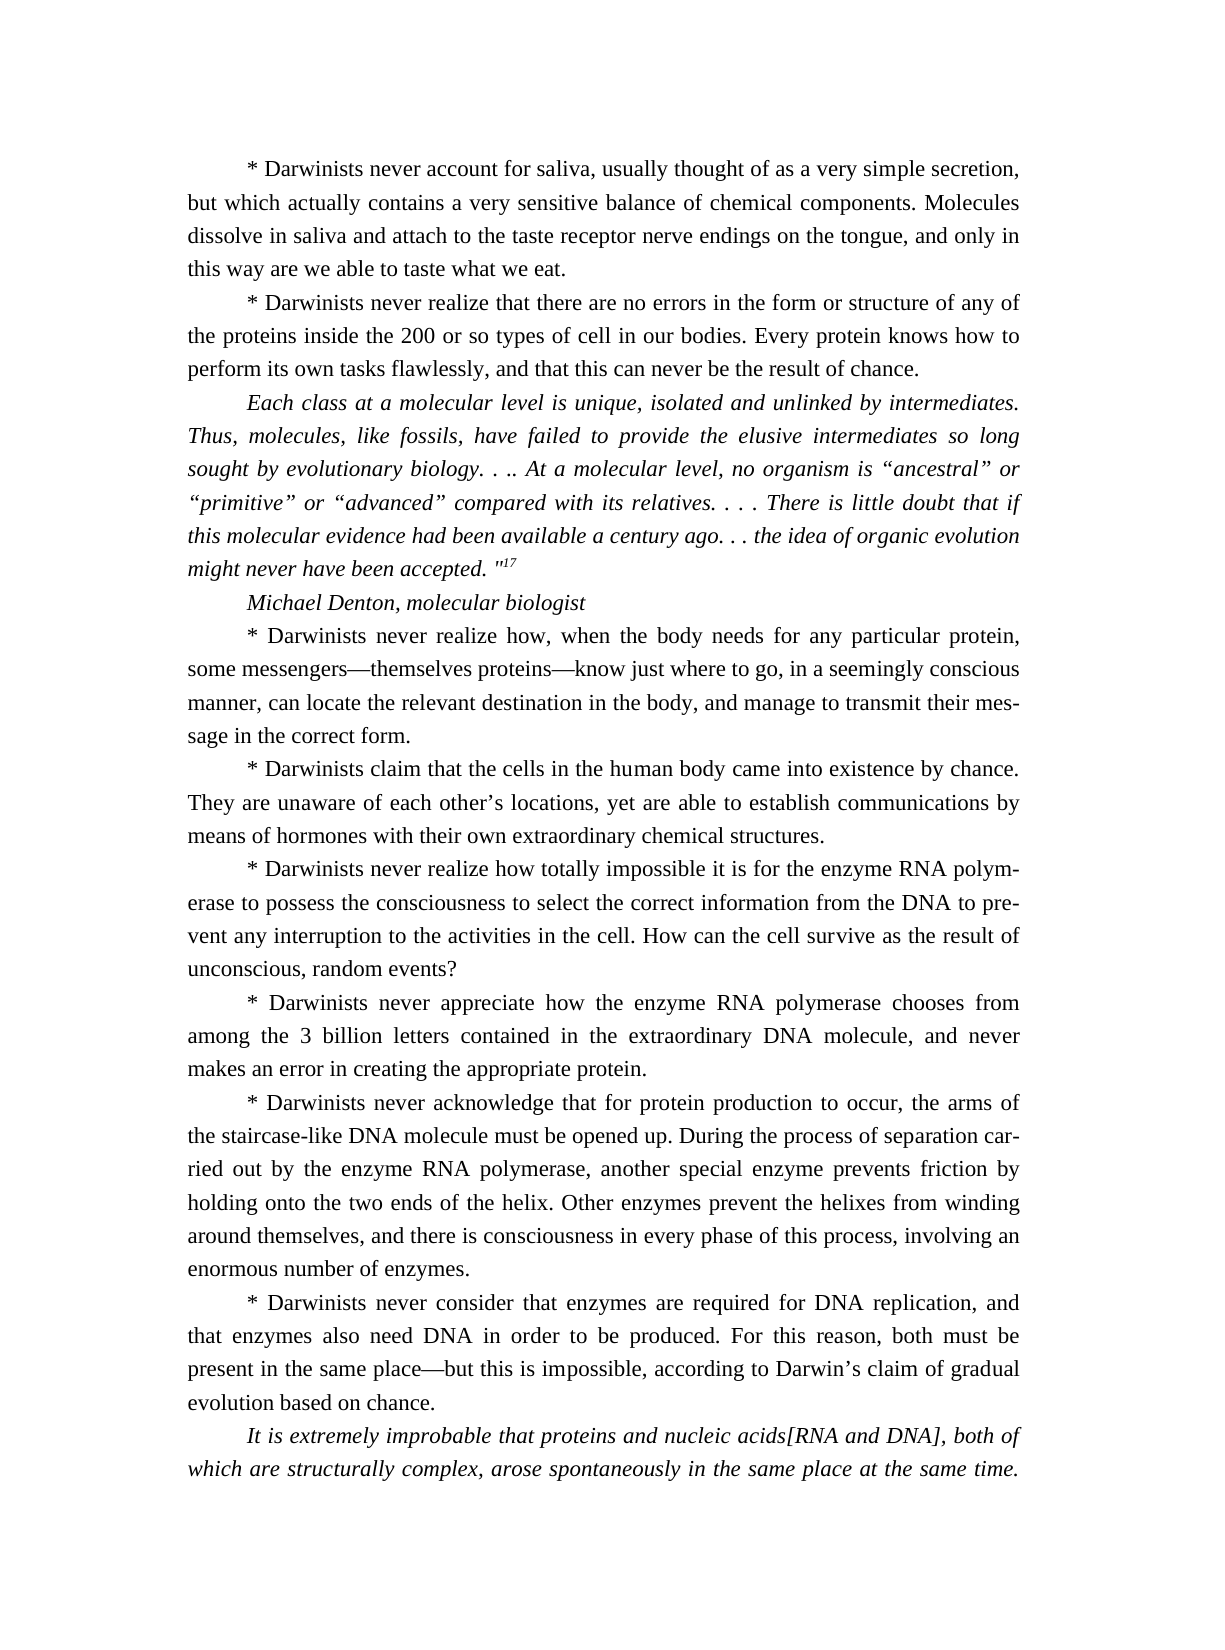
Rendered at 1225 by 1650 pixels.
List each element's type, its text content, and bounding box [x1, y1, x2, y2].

text * Darwinists nev­er re­al­ize how, when the body needs for any par­tic­u­lar pro­tein, some mes­sen­gers—them­selves pro­teins—know just where to go, in a seem­ing­ly con­scious man­ner, can lo­cate the rel­e­vant des­ti­na­tion in the body, and man­age to trans­mit their mes­sage in the cor­rect form. [187, 617, 1020, 750]
text It is ex­treme­ly im­prob­a­ble that pro­teins and nu­cle­ic ac­ids[RNA and DNA], both of which are struc­tur­al­ly com­plex, arose spon­ta­ne­ous­ly in the same place at the same time. [187, 1417, 1020, 1483]
text * Darwinists nev­er ac­knowl­edge that for pro­tein pro­duc­tion to oc­cur, the arms of the stair­case-like DNA mol­e­cule must be opened up. During the proc­ess of sep­a­ra­tion car­ried out by the en­zyme RNA pol­ym­er­ase, an­oth­er spe­cial en­zyme pre­vents fric­tion by hold­ing on­to the two ends of the he­lix. Other en­zymes pre­vent the he­lix­es from wind­ing around them­selves, and there is con­scious­ness in ev­ery phase of this proc­ess, in­volv­ing an enor­mous num­ber of en­zymes. [187, 1083, 1020, 1283]
text Michael Denton, mo­lec­u­lar bi­ol­o­gist [187, 583, 1020, 617]
text * Darwinists nev­er re­al­ize how to­tal­ly im­pos­si­ble it is for the en­zyme RNA pol­ym­er­ase to pos­sess the con­scious­ness to se­lect the cor­rect in­for­ma­tion from the DNA to pre­vent any in­ter­rup­tion to the ac­tiv­i­ties in the cell. How can the cell sur­vive as the re­sult of un­con­scious, ran­dom events? [187, 850, 1020, 983]
text * Darwinists nev­er con­sid­er that en­zymes are re­quired for DNA rep­li­ca­tion, and that en­zymes al­so need DNA in or­der to be pro­duced. For this rea­son, both must be present in the same place—but this is im­pos­si­ble, ac­cord­ing to Darwin’s claim of grad­u­al ev­o­lu­tion based on chance. [187, 1283, 1020, 1417]
text * Darwinists claim that the cells in the hu­man body­ came in­to ex­is­tence by chance. They are un­a­ware of each oth­er’s lo­ca­tions, yet are able to es­tab­lish com­mu­ni­ca­tions by means of hor­mones with their own ex­traor­di­na­ry chem­i­cal struc­tures. [187, 750, 1020, 850]
text Each class at a mo­lec­u­lar lev­el is unique, iso­lat­ed and un­linked by in­ter­me­di­ates. Thus, mol­e­cu­les, like fos­sils, have fail­ed to pro­vide the elu­sive in­ter­me­di­ates so long sought by ev­o­lu­tion­a­ry bi­ol­o­gy. . .. At a mo­lec­u­lar lev­el, no or­gan­ism is “an­ces­tral” or “prim­i­tive” or “ad­vanced” com­pared with its rel­a­tives. . . . There is lit­tle doubt that if this mo­lec­u­lar ev­i­dence had been avail­a­ble a cen­tu­ry ago. . . the idea of or­gan­ic ev­o­lu­tion might nev­er have been ac­cept­ed. "17 [187, 383, 1020, 583]
text * Darwinists nev­er ap­pre­ci­ate how the en­zyme RNA pol­ym­er­ase choos­es from among the 3 bil­lion let­ters con­tained in the ex­traor­di­na­ry DNA mol­e­cule, and nev­er makes an er­ror in cre­at­ing the ap­pro­pri­ate pro­tein. [187, 983, 1020, 1083]
text * Darwinists nev­er ac­count for sa­li­va, usu­al­ly thought of as a very sim­ple se­cre­tion, but which ac­tu­al­ly con­tains a very sen­si­tive bal­ance of chem­i­cal com­po­nents. Molecules dis­solve in sa­li­va and at­tach to the taste re­cep­tor nerve end­ings on the tongue, and on­ly in this way are we able to taste what we eat. [187, 150, 1020, 283]
text * Darwinists nev­er re­al­ize that there are no er­rors in the form or struc­ture of any of the pro­teins in­side the 200 or so types of cell in our bod­ies. Every pro­tein knows how to per­form its own tasks flaw­less­ly, and that this can nev­er be the re­sult of chance. [187, 283, 1020, 383]
